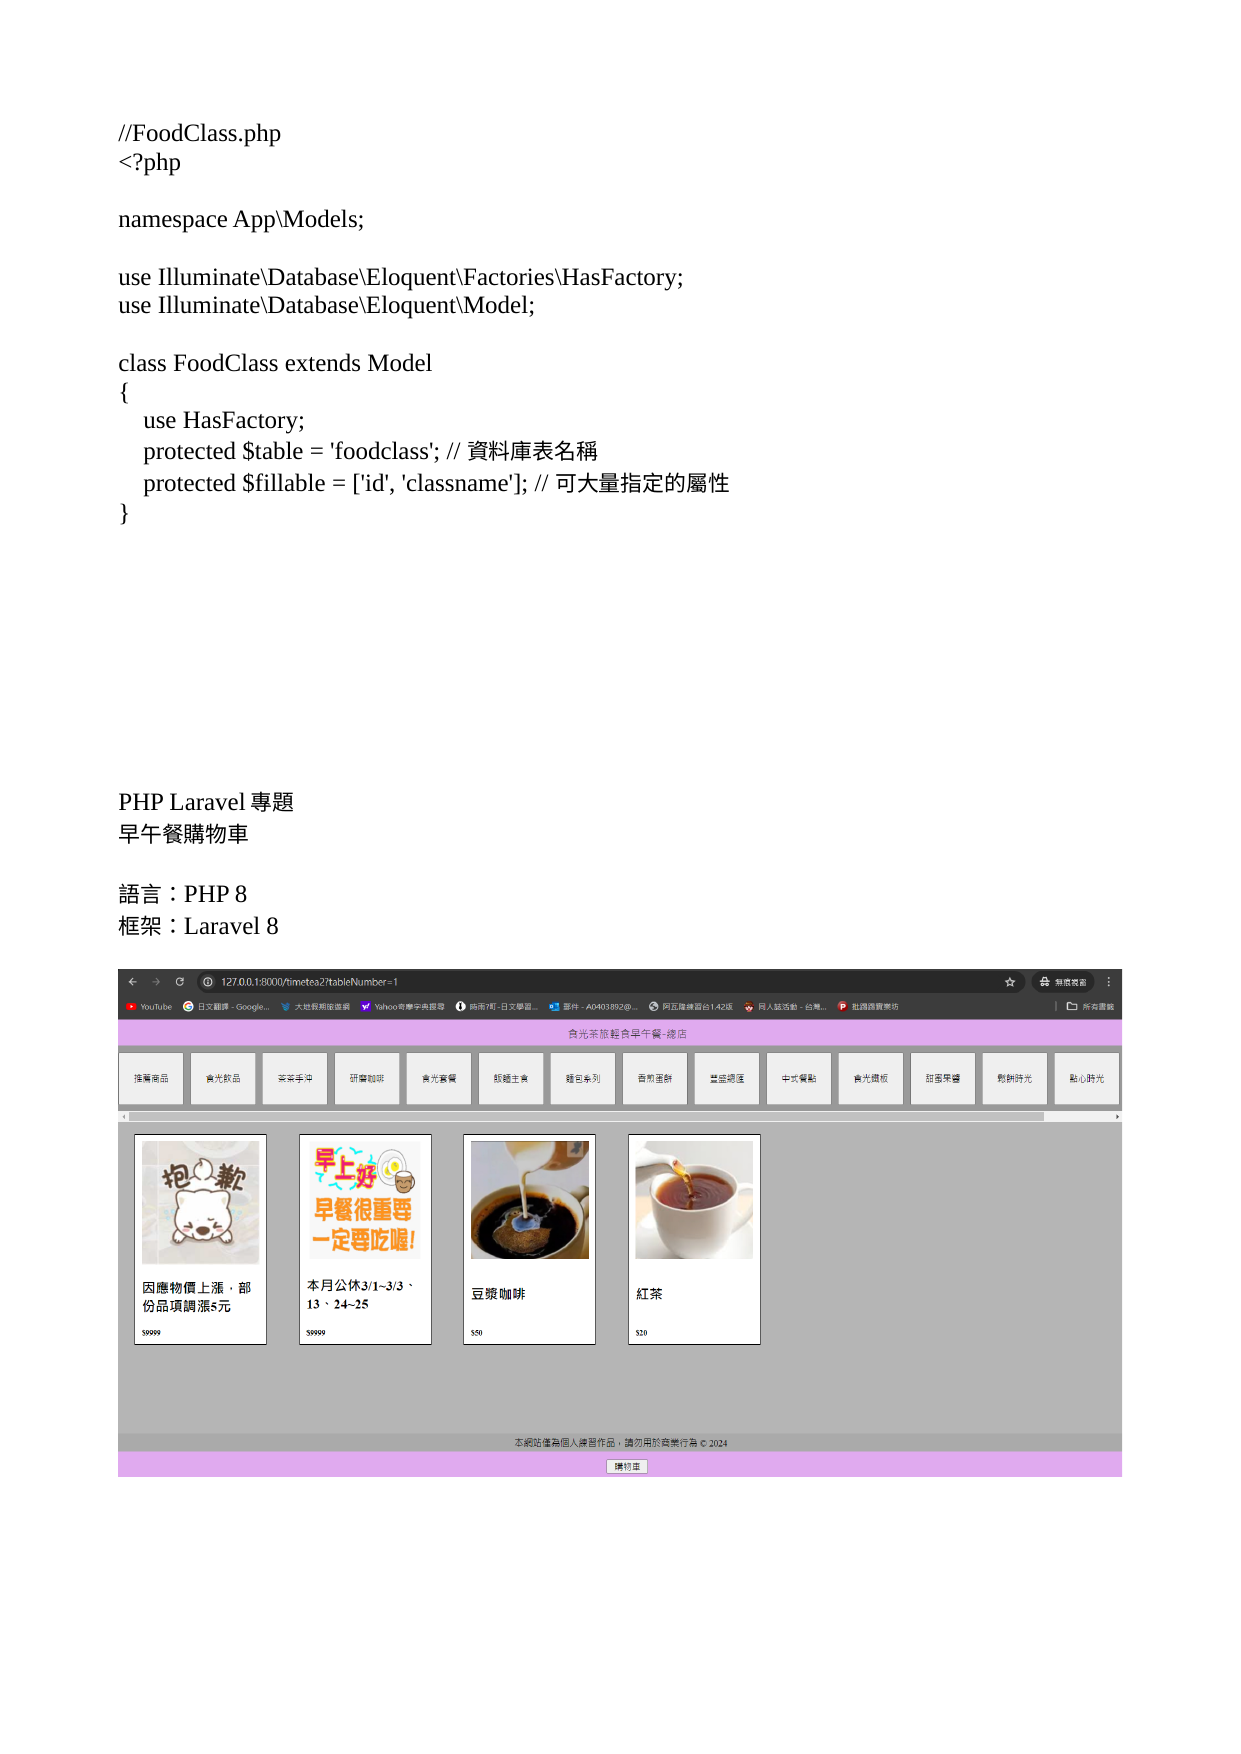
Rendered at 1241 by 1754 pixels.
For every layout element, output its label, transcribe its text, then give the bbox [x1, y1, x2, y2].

text PHP Laravel專題 [118, 785, 1122, 817]
text use Illuminate\Database\Eloquent\Factories\HasFactory; [118, 262, 1122, 291]
text protected $fillable = ['id', 'classname']; // 可大量指定的屬性 [118, 466, 1122, 498]
text //FoodClass.php [118, 118, 1122, 147]
text 早午餐購物車 [118, 817, 1122, 848]
text protected $table = 'foodclass'; // 資料庫表名稱 [118, 434, 1122, 466]
picture [118, 969, 1123, 1477]
text use Illuminate\Database\Eloquent\Model; [118, 291, 1122, 319]
text { [118, 377, 1122, 406]
text <?php [118, 147, 1122, 176]
text 框架：Laravel 8 [118, 909, 1122, 941]
text use HasFactory; [118, 406, 1122, 434]
text 語言：PHP 8 [118, 877, 1122, 909]
text } [118, 498, 1122, 526]
text class FoodClass extends Model [118, 348, 1122, 377]
text namespace App\Models; [118, 204, 1122, 233]
